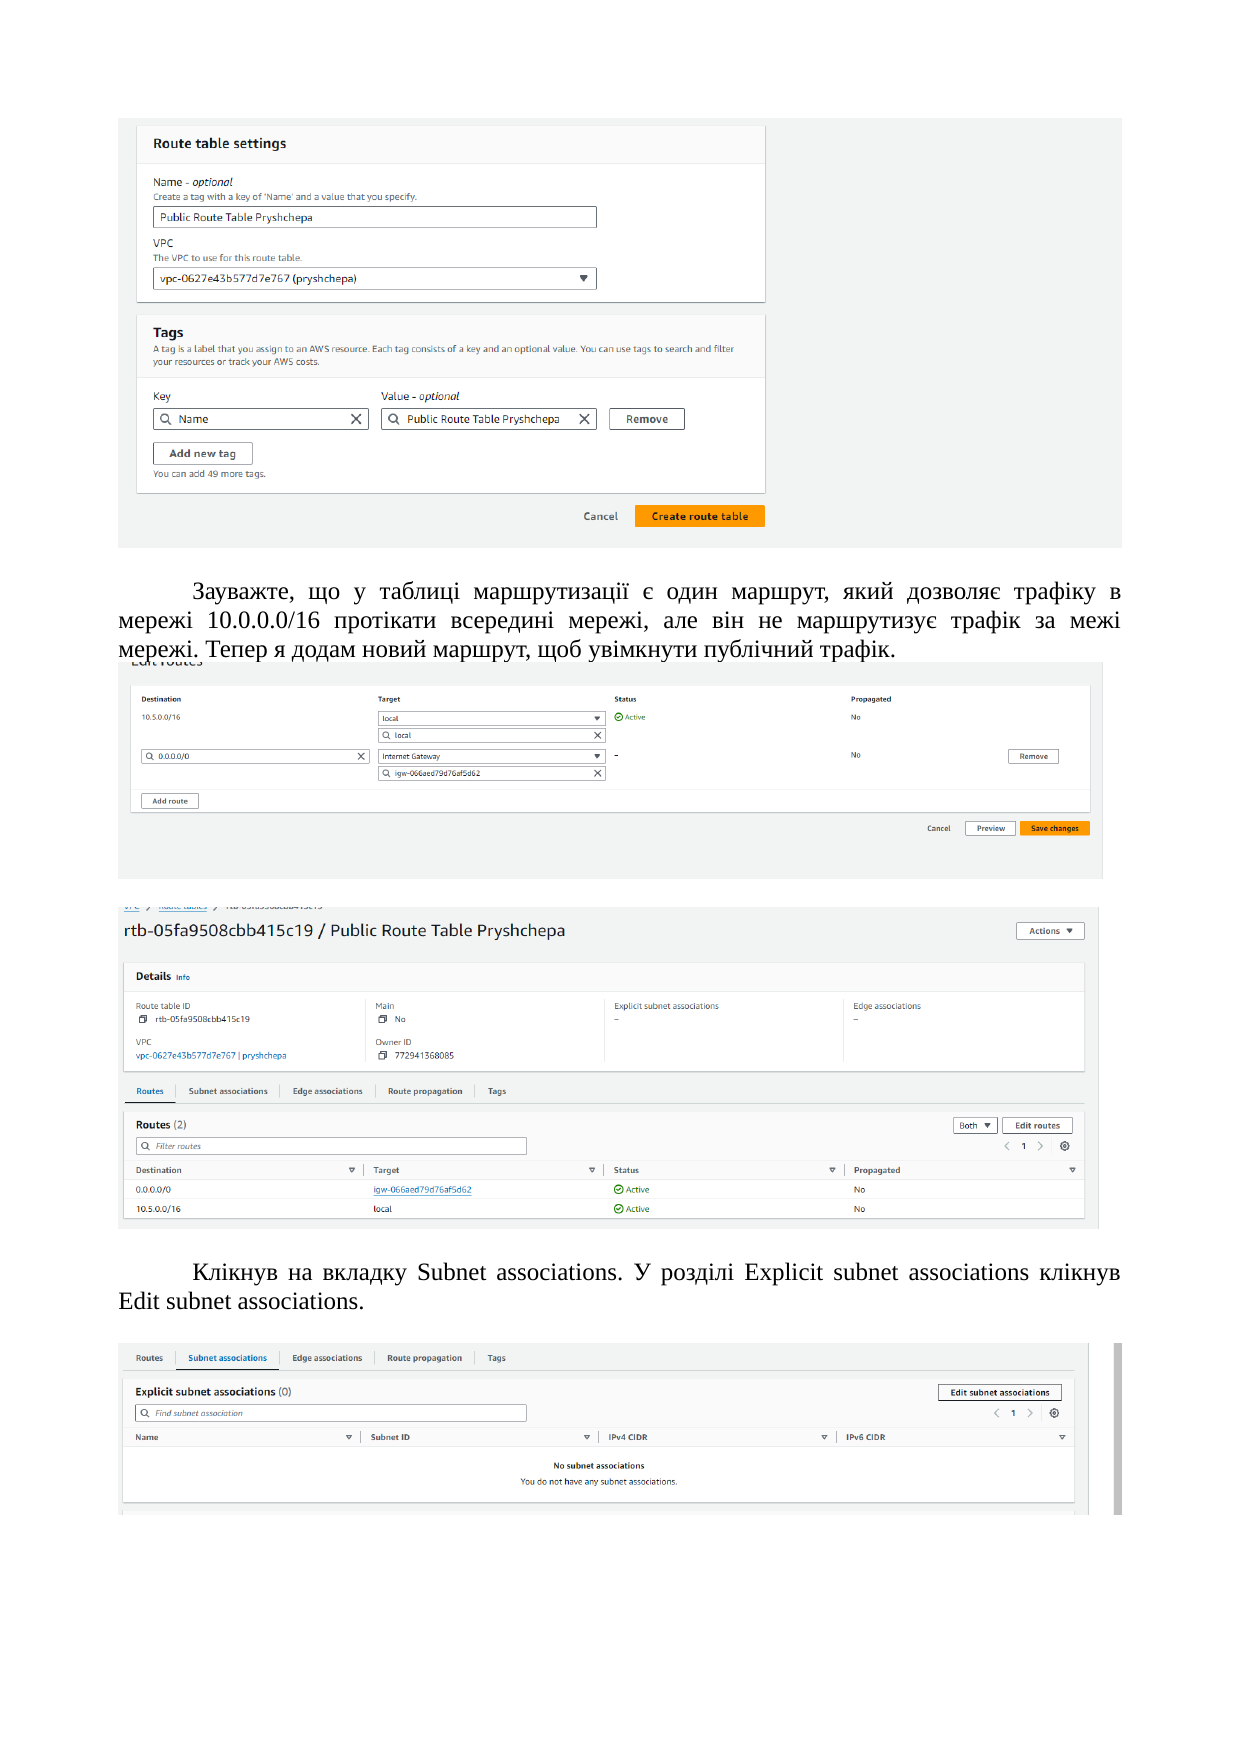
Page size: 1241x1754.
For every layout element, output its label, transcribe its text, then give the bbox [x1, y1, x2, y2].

text Клікнув на вкладку Subnet associations. У розділі Explicit subnet associations клікнув Edit subnet associations. [118, 1257, 1122, 1315]
picture [118, 1343, 1123, 1515]
picture [118, 118, 1123, 548]
text Зауважте, що у таблиці маршрутизації є один маршрут, який дозволяє трафіку в мережі 10.0.0.0/16 протікати всередині мережі, але він не маршрутизує трафік за межі мережі. Тепер я додам новий маршрут, щоб увімкнути публічний трафік. [118, 576, 1122, 662]
picture [118, 662, 1123, 879]
picture [118, 907, 1123, 1229]
